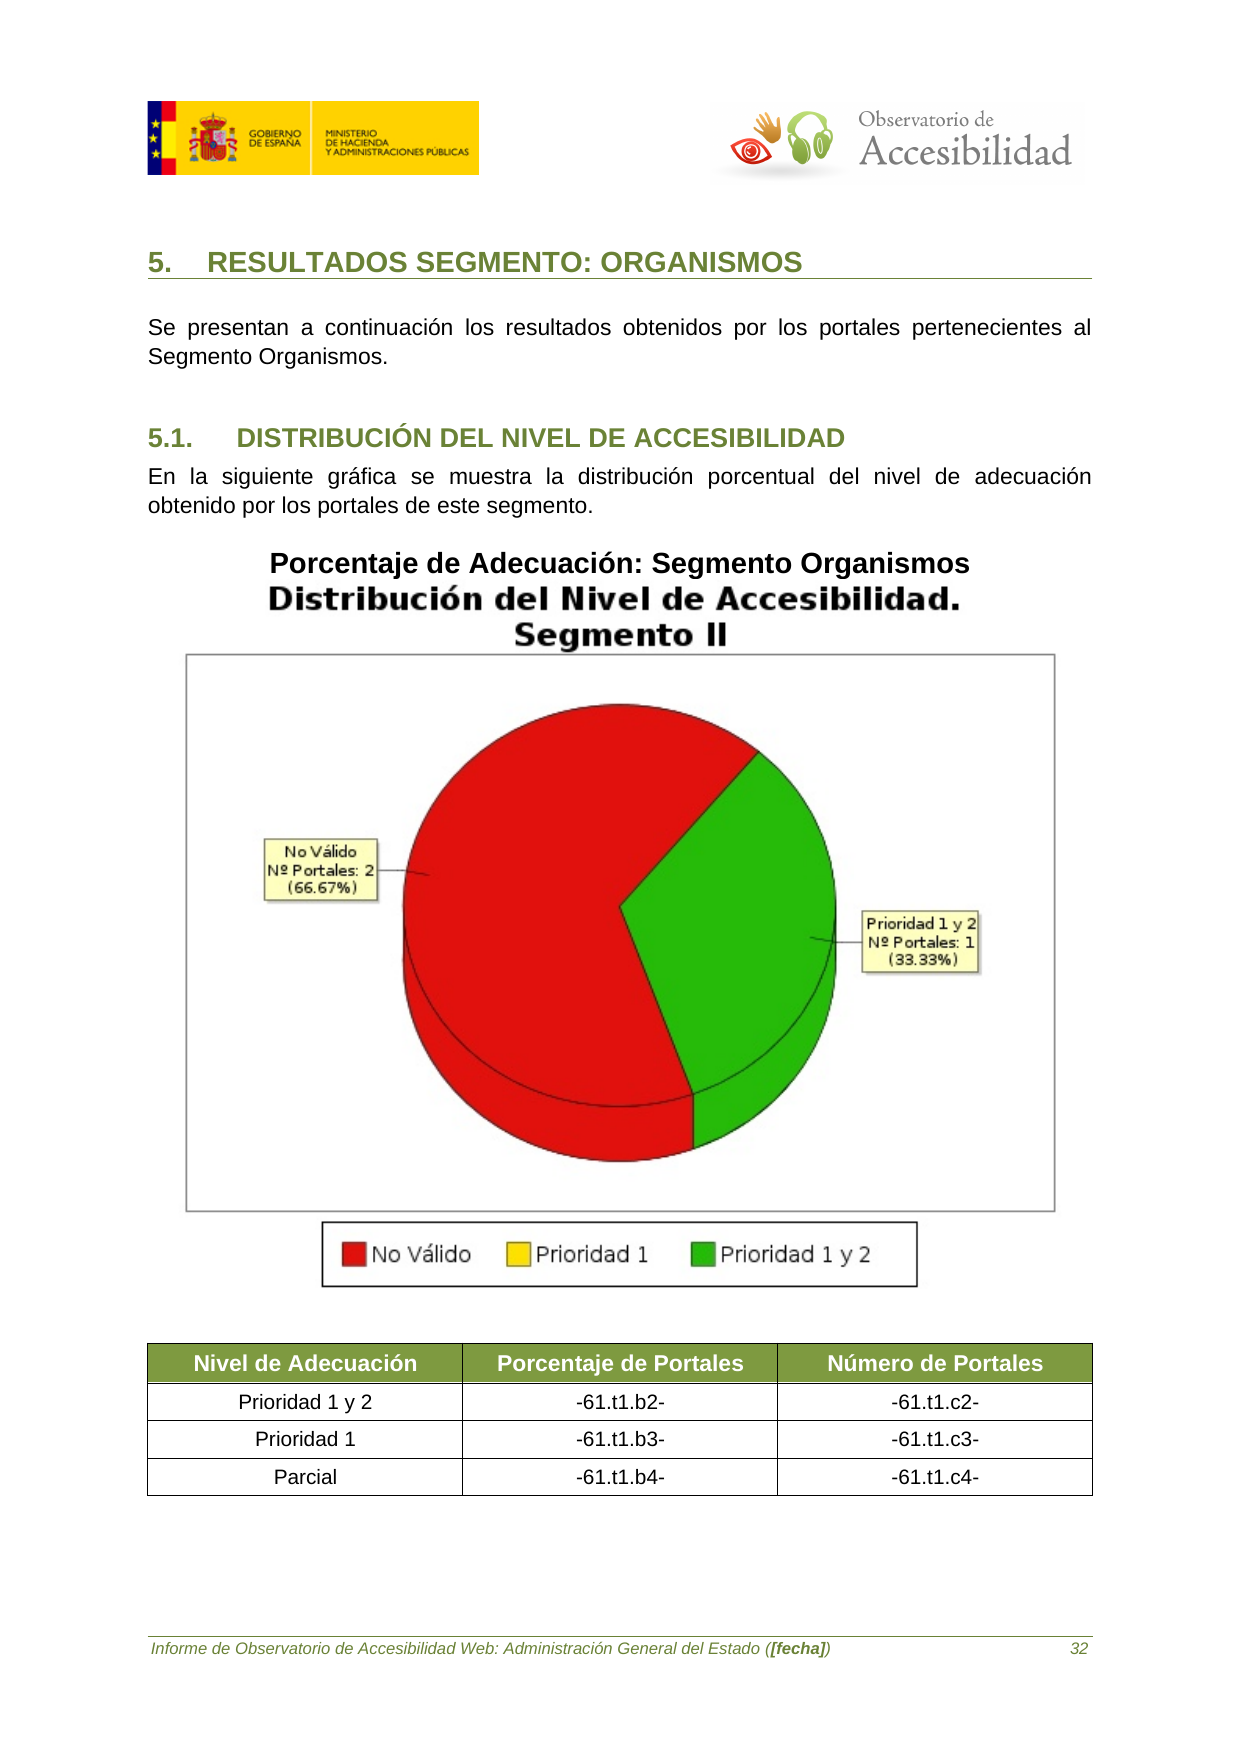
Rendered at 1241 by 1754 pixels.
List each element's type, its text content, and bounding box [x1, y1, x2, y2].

text Se presentan a continuación los resultados obtenidos por los portales pertenecientes al Segmento Organismos. [148, 314, 1092, 369]
table_cell -61.t1.b2- [463, 1384, 777, 1420]
table_cell -61.t1.c2- [778, 1384, 1092, 1420]
picture [710, 102, 1086, 185]
picture [147, 101, 479, 175]
subtitle Distribución del nivel de accesibilidad [148, 422, 1092, 453]
table_header Número de Portales [778, 1344, 1092, 1382]
text Porcentaje de Adecuación: Segmento Organismos [148, 546, 1092, 579]
picture [178, 579, 1062, 1289]
table_cell Prioridad 1 [148, 1421, 462, 1457]
table_cell Parcial [148, 1459, 462, 1495]
subtitle Resultados Segmento: Organismos [148, 245, 1092, 278]
table_header Nivel de Adecuación [148, 1344, 462, 1382]
table_cell -61.t1.b4- [463, 1459, 777, 1495]
table_cell Prioridad 1 y 2 [148, 1384, 462, 1420]
table_cell -61.t1.c4- [778, 1459, 1092, 1495]
text En la siguiente gráfica se muestra la distribución porcentual del nivel de adecuación obtenido por los portales de este segmento. [148, 463, 1092, 518]
table_cell -61.t1.c3- [778, 1421, 1092, 1457]
table_header Porcentaje de Portales [463, 1344, 777, 1382]
table_cell -61.t1.b3- [463, 1421, 777, 1457]
